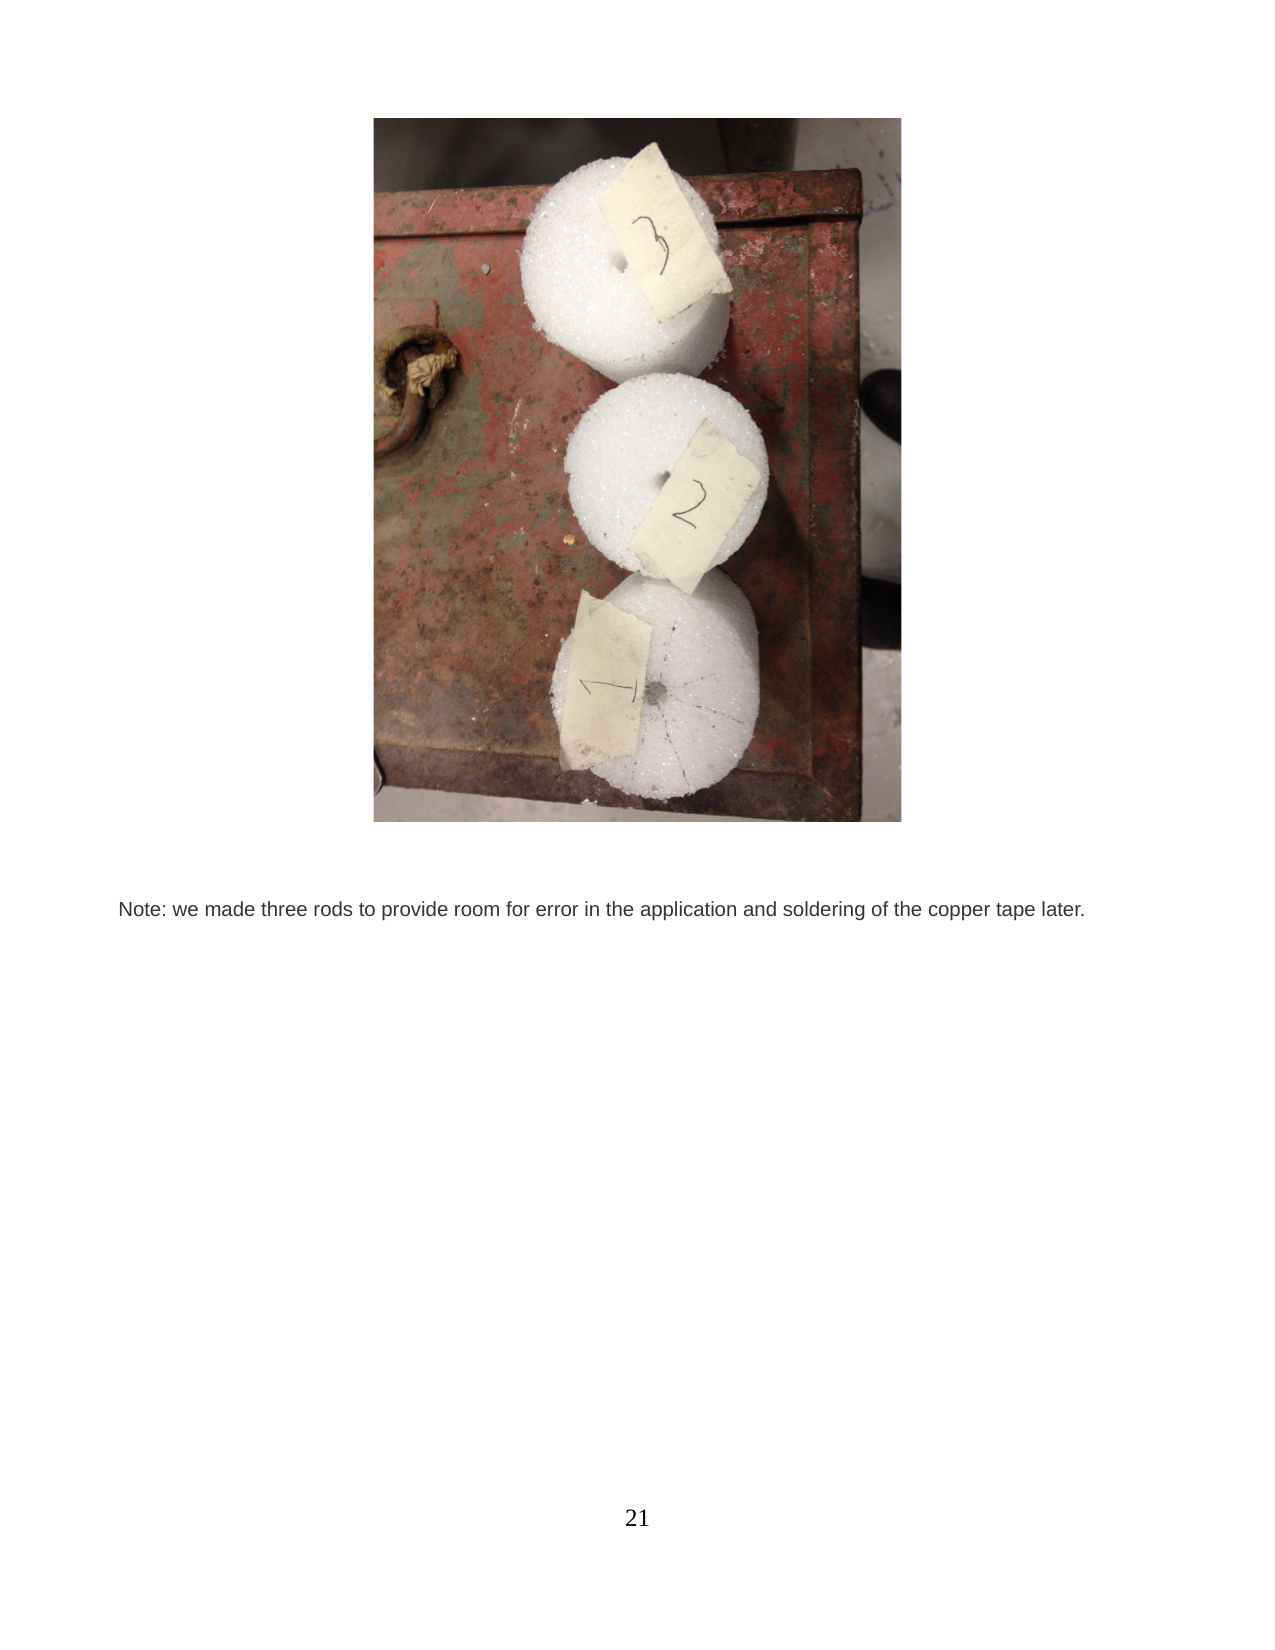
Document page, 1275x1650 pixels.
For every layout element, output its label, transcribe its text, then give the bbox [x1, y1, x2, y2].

picture [373, 118, 902, 822]
text Note: we made three rods to provide room for error in the application and soldering of the copper tape later. [118, 886, 1157, 920]
